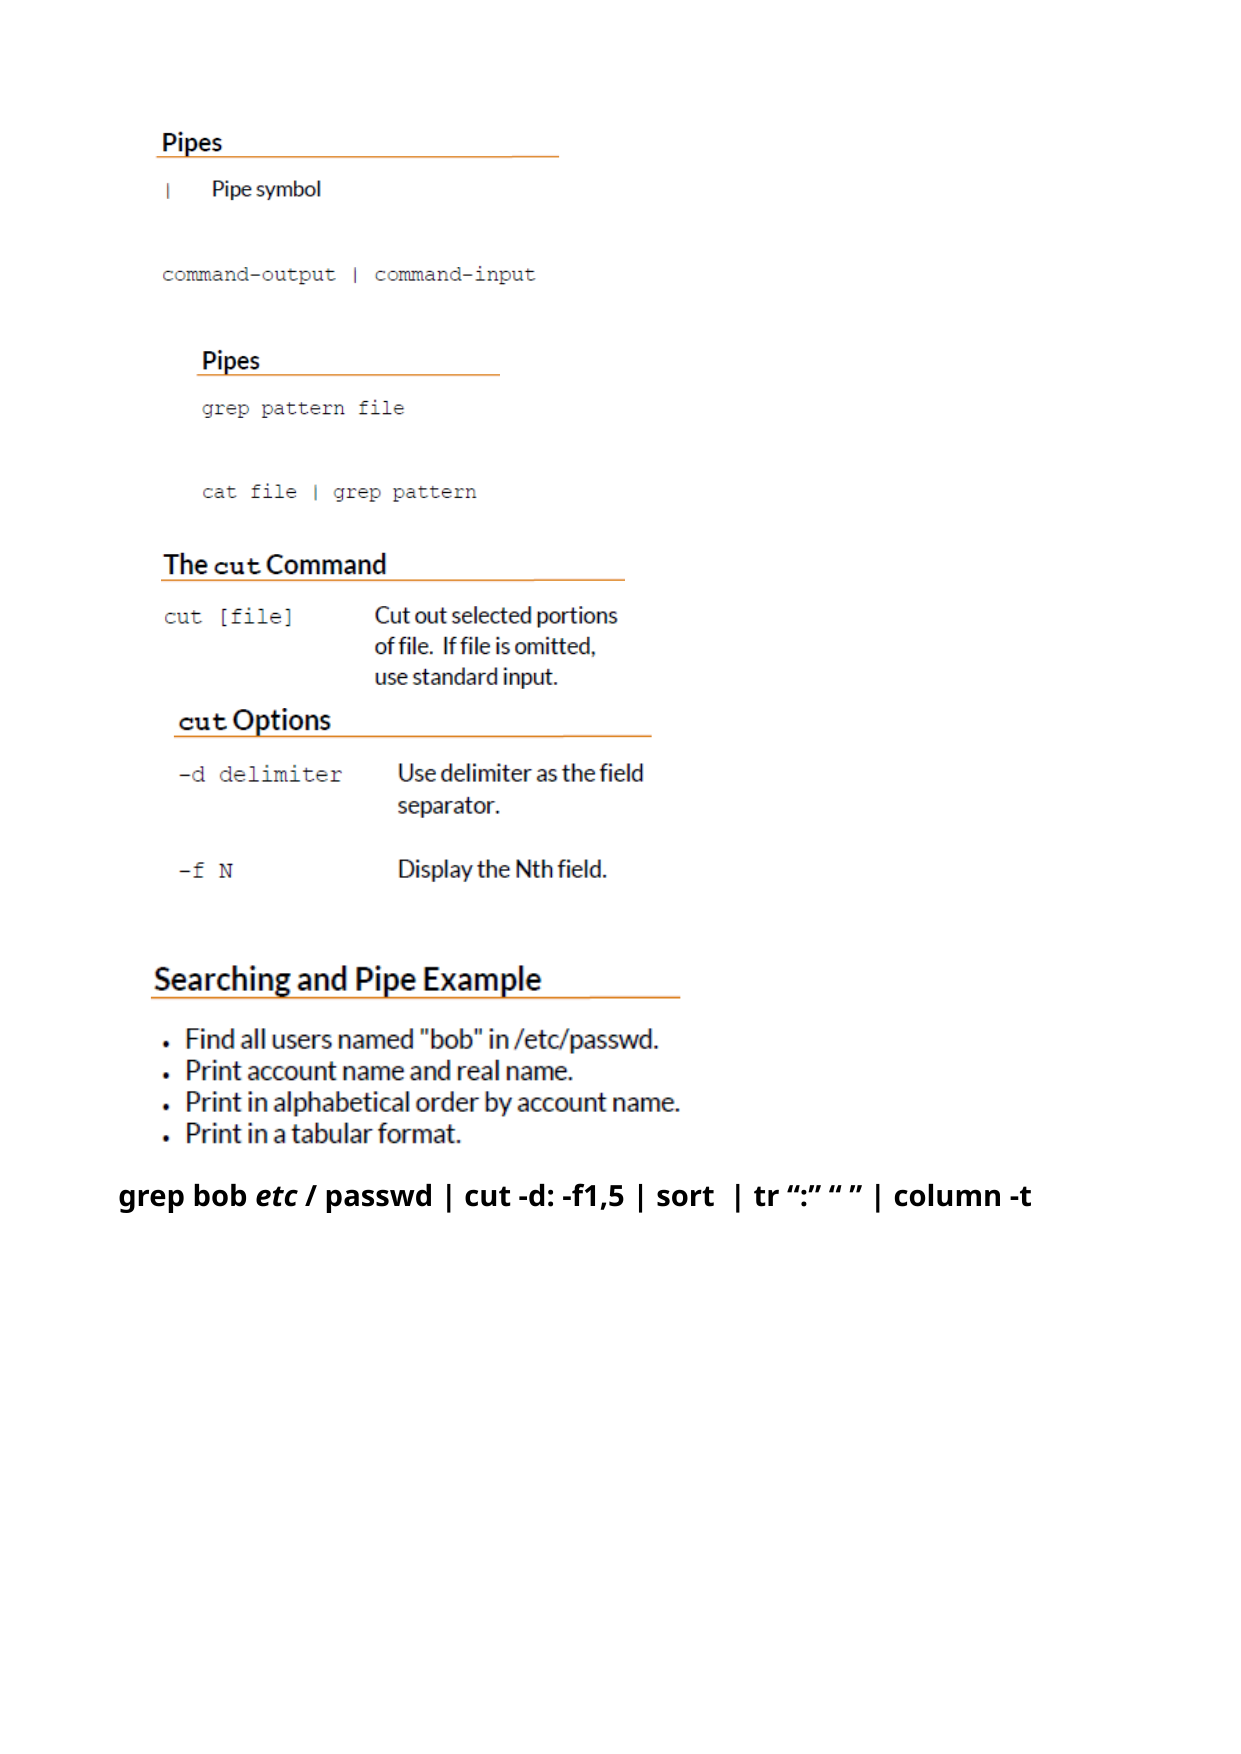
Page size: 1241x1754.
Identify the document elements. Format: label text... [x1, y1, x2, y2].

picture [173, 708, 652, 889]
picture [189, 345, 500, 509]
picture [150, 951, 681, 1156]
picture [152, 127, 560, 299]
picture [161, 549, 625, 693]
text grep bob etc / passwd | cut -d: -f1,5 | sort | tr “:” “ ” | column -t [118, 1175, 1122, 1215]
